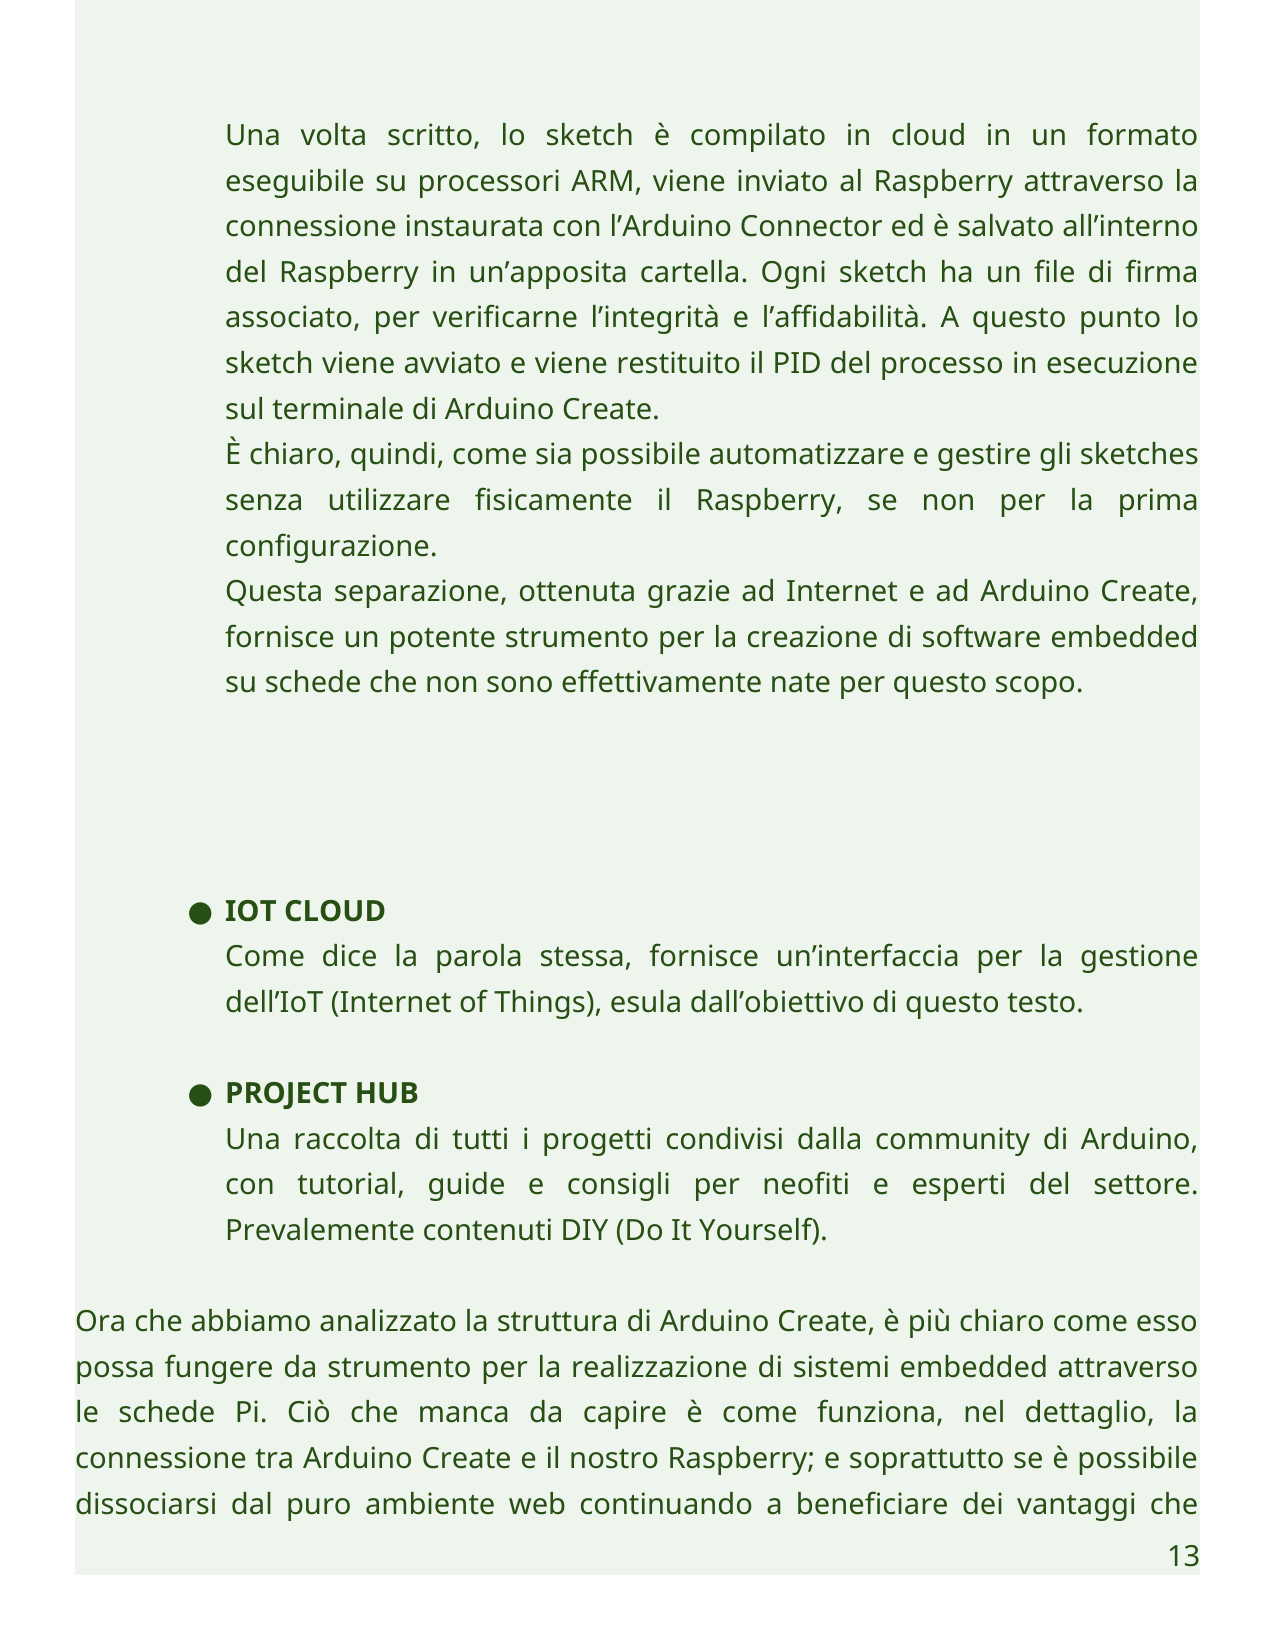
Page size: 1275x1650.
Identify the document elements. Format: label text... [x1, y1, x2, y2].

text Una volta scritto, lo sketch è compilato in cloud in un formato eseguibile su processori ARM, viene inviato al Raspberry attraverso la connessione instaurata con l’Arduino Connector ed è salvato all’interno del Raspberry in un’apposita cartella. Ogni sketch ha un file di firma associato, per verificarne l’integrità e l’affidabilità. A questo punto lo sketch viene avviato e viene restituito il PID del processo in esecuzione sul terminale di Arduino Create. [225, 114, 1200, 428]
text Una raccolta di tutti i progetti condivisi dalla community di Arduino, con tutorial, guide e consigli per neofiti e esperti del settore. Prevalemente contenuti DIY (Do It Yourself). [225, 1118, 1200, 1249]
list IOT CLOUD [187, 890, 1200, 929]
text Come dice la parola stessa, fornisce un’interfaccia per la gestione dell’IoT (Internet of Things), esula dall’obiettivo di questo testo. [225, 935, 1200, 1021]
list PROJECT HUB [187, 1072, 1200, 1112]
text Ora che abbiamo analizzato la struttura di Arduino Create, è più chiaro come esso possa fungere da strumento per la realizzazione di sistemi embedded attraverso le schede Pi. Ciò che manca da capire è come funziona, nel dettaglio, la connessione tra Arduino Create e il nostro Raspberry; e soprattutto se è possibile dissociarsi dal puro ambiente web continuando a beneficiare dei vantaggi che [75, 1300, 1200, 1523]
text Questa separazione, ottenuta grazie ad Internet e ad Arduino Create, fornisce un potente strumento per la creazione di software embedded su schede che non sono effettivamente nate per questo scopo. [225, 570, 1200, 701]
text È chiaro, quindi, come sia possibile automatizzare e gestire gli sketches senza utilizzare fisicamente il Raspberry, se non per la prima configurazione. [225, 433, 1200, 564]
